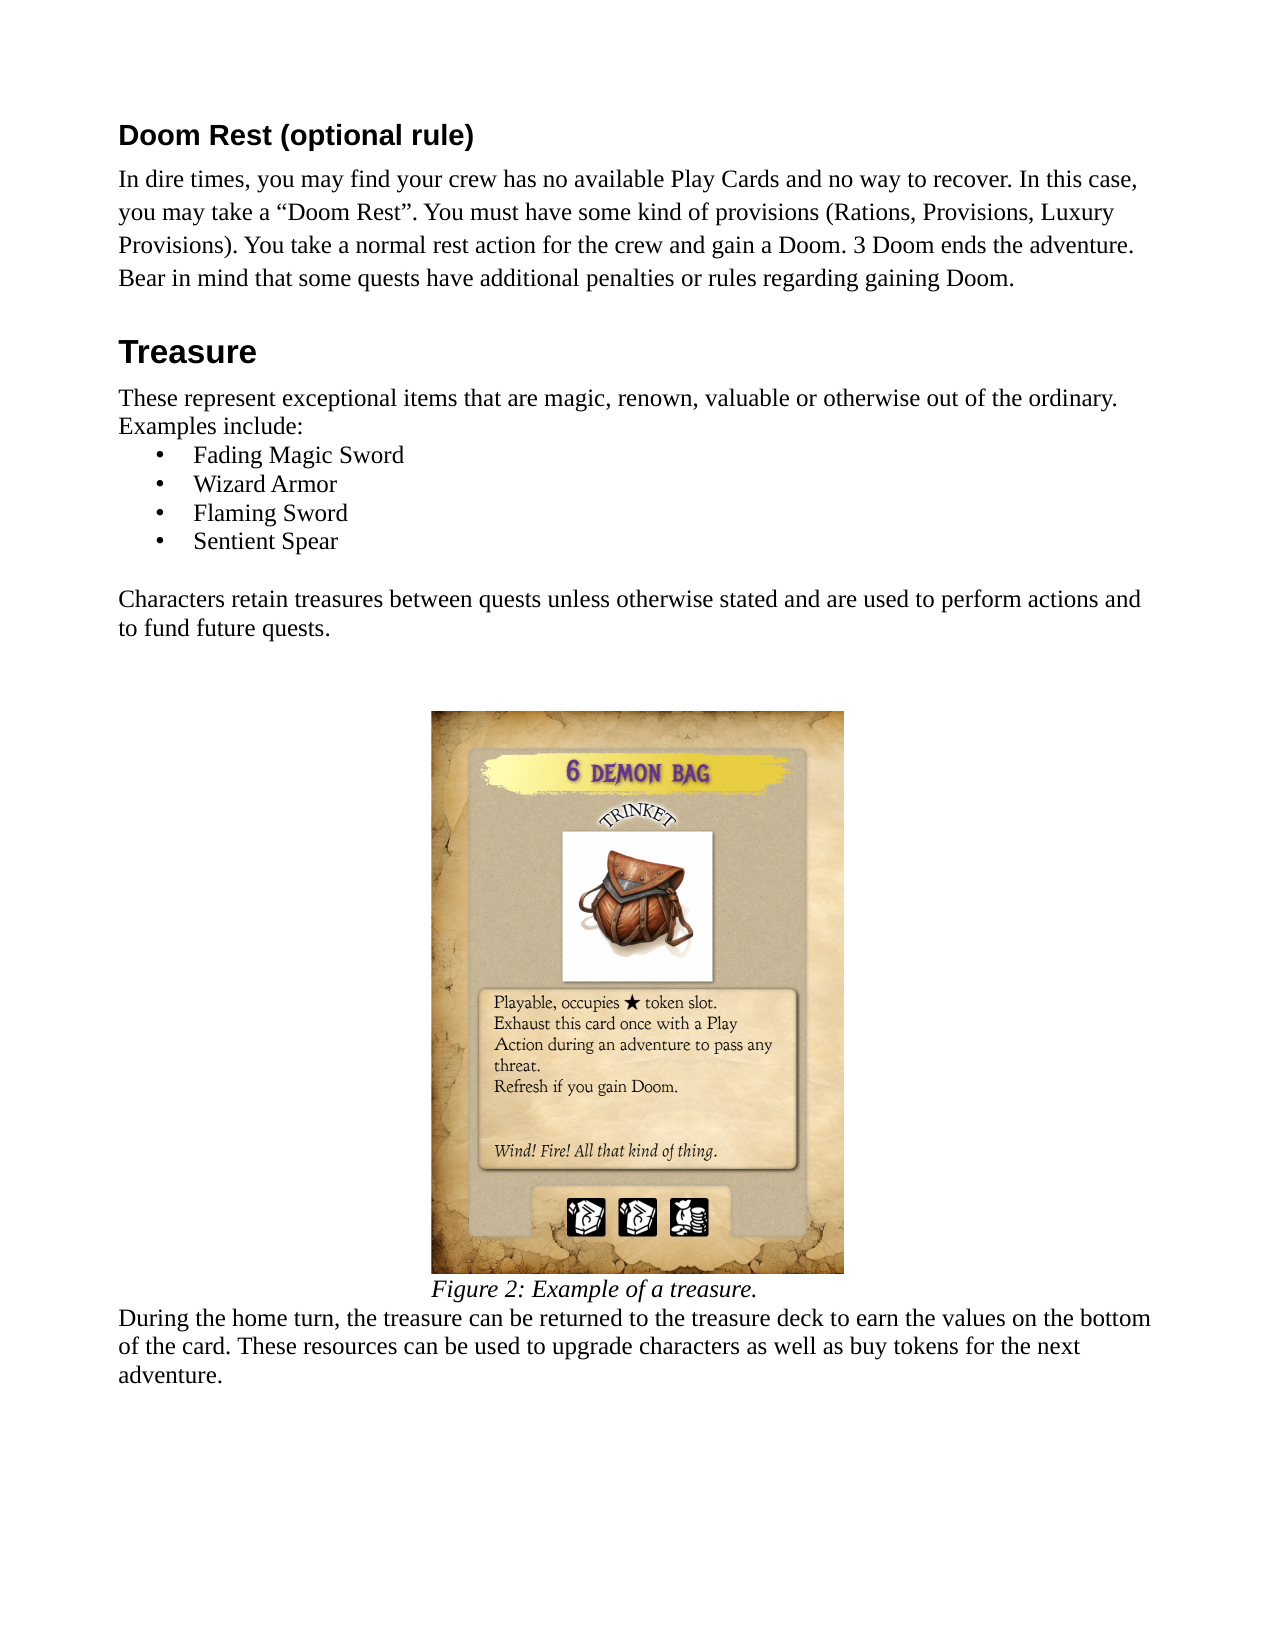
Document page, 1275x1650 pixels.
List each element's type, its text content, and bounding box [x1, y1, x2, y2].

subtitle Doom Rest (optional rule) [118, 118, 1157, 152]
text Figure 2: Example of a treasure. [431, 1274, 844, 1303]
text Examples include: [118, 411, 1157, 440]
text In dire times, you may find your crew has no available Play Cards and no way to recover. In this case, you may take a “Doom Rest”. You must have some kind of provisions (Rations, Provisions, Luxury Provisions). You take a normal rest action for the crew and gain a Doom. 3 Doom ends the adventure. Bear in mind that some quests have additional penalties or rules regarding gaining Doom. [118, 164, 1157, 292]
text During the home turn, the treasure can be returned to the treasure deck to earn the values on the bottom of the card. These resources can be used to upgrade characters as well as buy tokens for the next adventure. [118, 699, 1157, 1389]
list Wizard Armor [156, 469, 1157, 498]
text Characters retain treasures between quests unless otherwise stated and are used to perform actions and to fund future quests. [118, 584, 1157, 641]
list Fading Magic Sword [156, 440, 1157, 469]
list Sentient Spear [156, 526, 1157, 555]
subtitle Treasure [118, 332, 1157, 370]
list Flaming Sword [156, 498, 1157, 526]
text These represent exceptional items that are magic, renown, valuable or otherwise out of the ordinary. [118, 383, 1157, 411]
picture [431, 711, 844, 1274]
